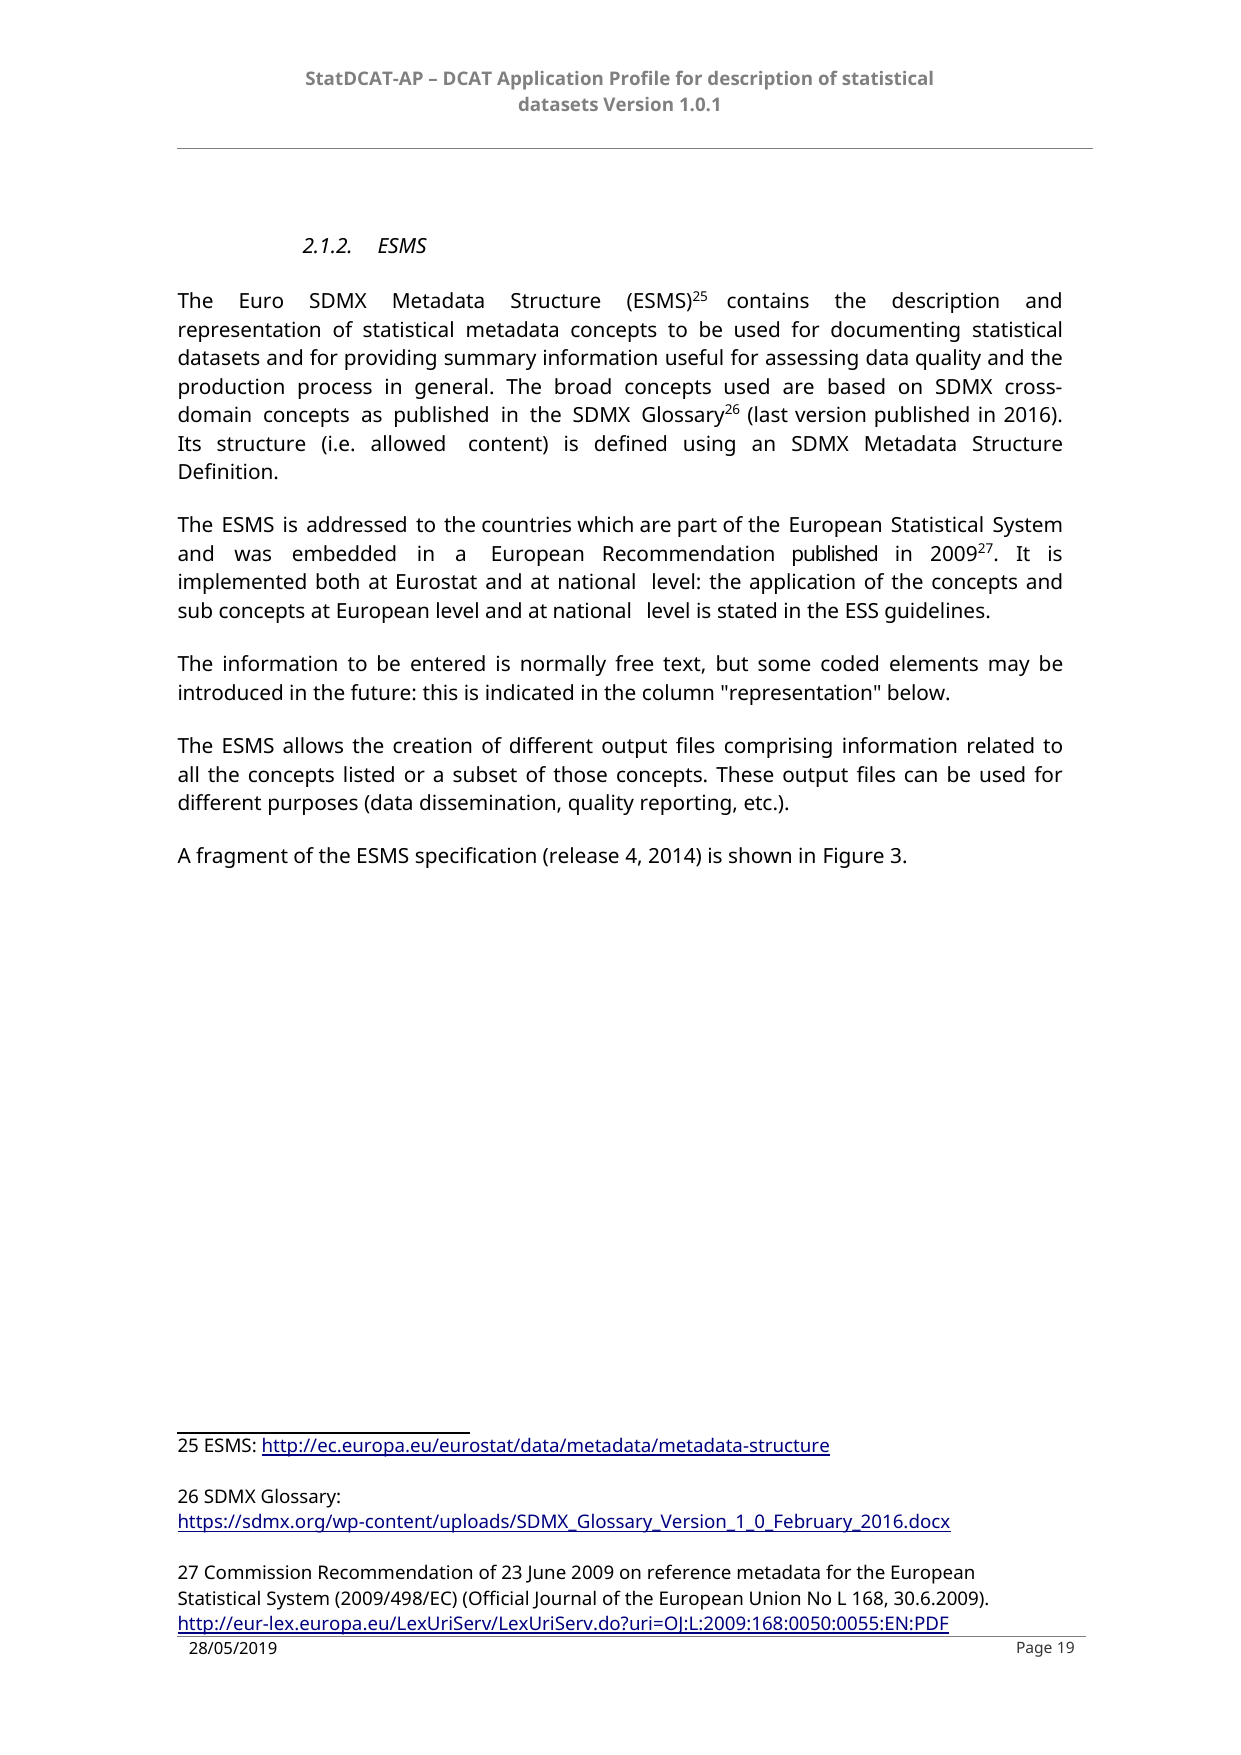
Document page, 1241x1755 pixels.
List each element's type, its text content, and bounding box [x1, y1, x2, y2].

text The ESMS is addressed to the countries which are part of the European Statistical System and was embedded in a European Recommendation published in 2009. It is implemented both at Eurostat and at national level: the application of the concepts and sub concepts at European level and at national level is stated in the ESS guidelines. [177, 511, 1063, 624]
text ESMS: http://ec.europa.eu/eurostat/data/metadata/metadata-structure [177, 1433, 1063, 1458]
text The information to be entered is normally free text, but some coded elements may be introduced in the future: this is indicated in the column "representation" below. [177, 649, 1063, 706]
text The ESMS allows the creation of different output files comprising information related to all the concepts listed or a subset of those concepts. These output files can be used for different purposes (data dissemination, quality reporting, etc.). [177, 731, 1063, 817]
subtitle ESMS [302, 231, 1063, 259]
text SDMX Glossary: https://sdmx.org/wp-content/uploads/SDMX_Glossary_Version_1_0_February_2016.docx [177, 1483, 1063, 1534]
text The Euro SDMX Metadata Structure (ESMS) contains the description and representation of statistical metadata concepts to be used for documenting statistical datasets and for providing summary information useful for assessing data quality and the production process in general. The broad concepts used are based on SDMX cross-domain concepts as published in the SDMX Glossary (last version published in 2016). Its structure (i.e. allowed content) is defined using an SDMX Metadata Structure Definition. [177, 284, 1063, 486]
text A fragment of the ESMS specification (release 4, 2014) is shown in Figure 3. [177, 842, 1063, 870]
text Commission Recommendation of 23 June 2009 on reference metadata for the European Statistical System (2009/498/EC) (Official Journal of the European Union No L 168, 30.6.2009). http://eur-lex.europa.eu/LexUriServ/LexUriServ.do?uri=OJ:L:2009:168:0050:0055:EN:PDF [177, 1559, 1063, 1636]
